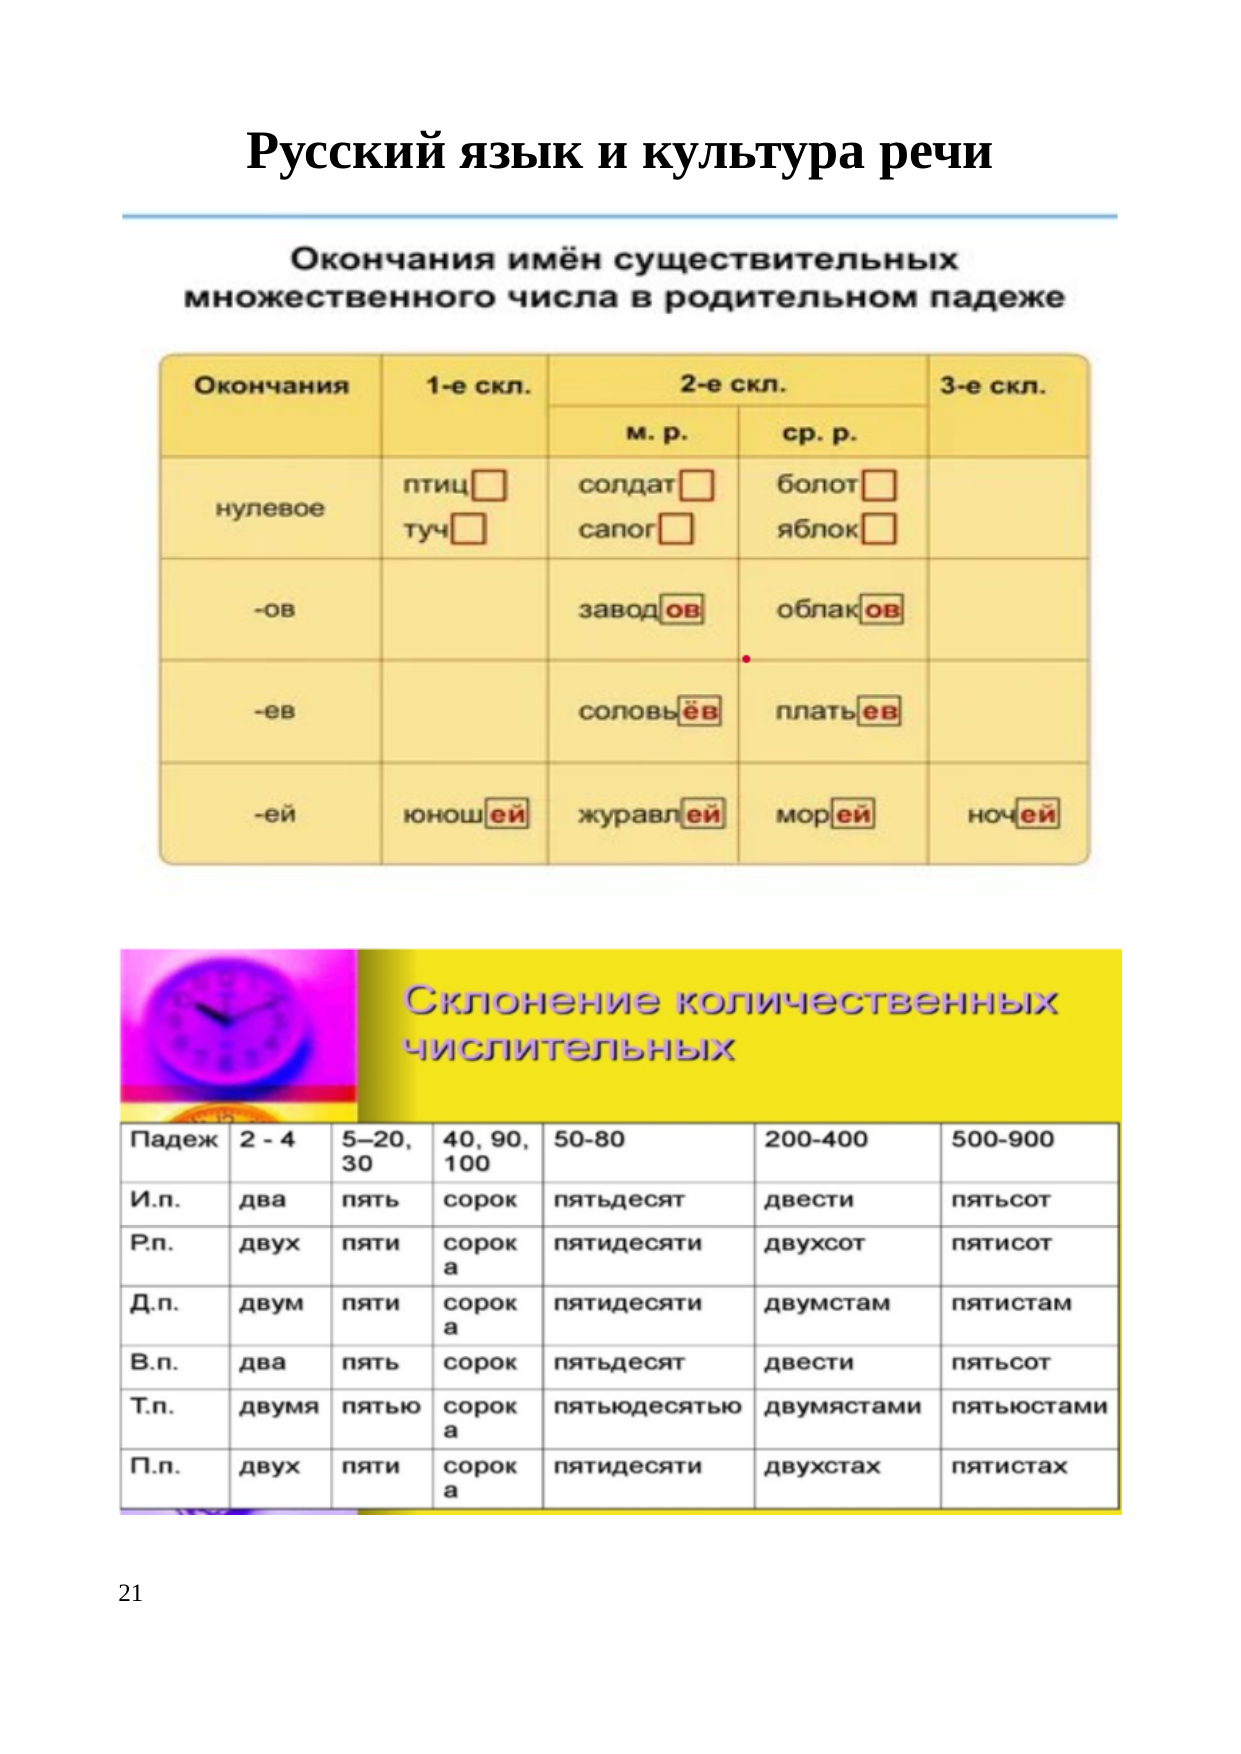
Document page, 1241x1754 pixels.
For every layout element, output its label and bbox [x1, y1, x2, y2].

picture [118, 948, 1123, 1515]
picture [122, 210, 1118, 920]
